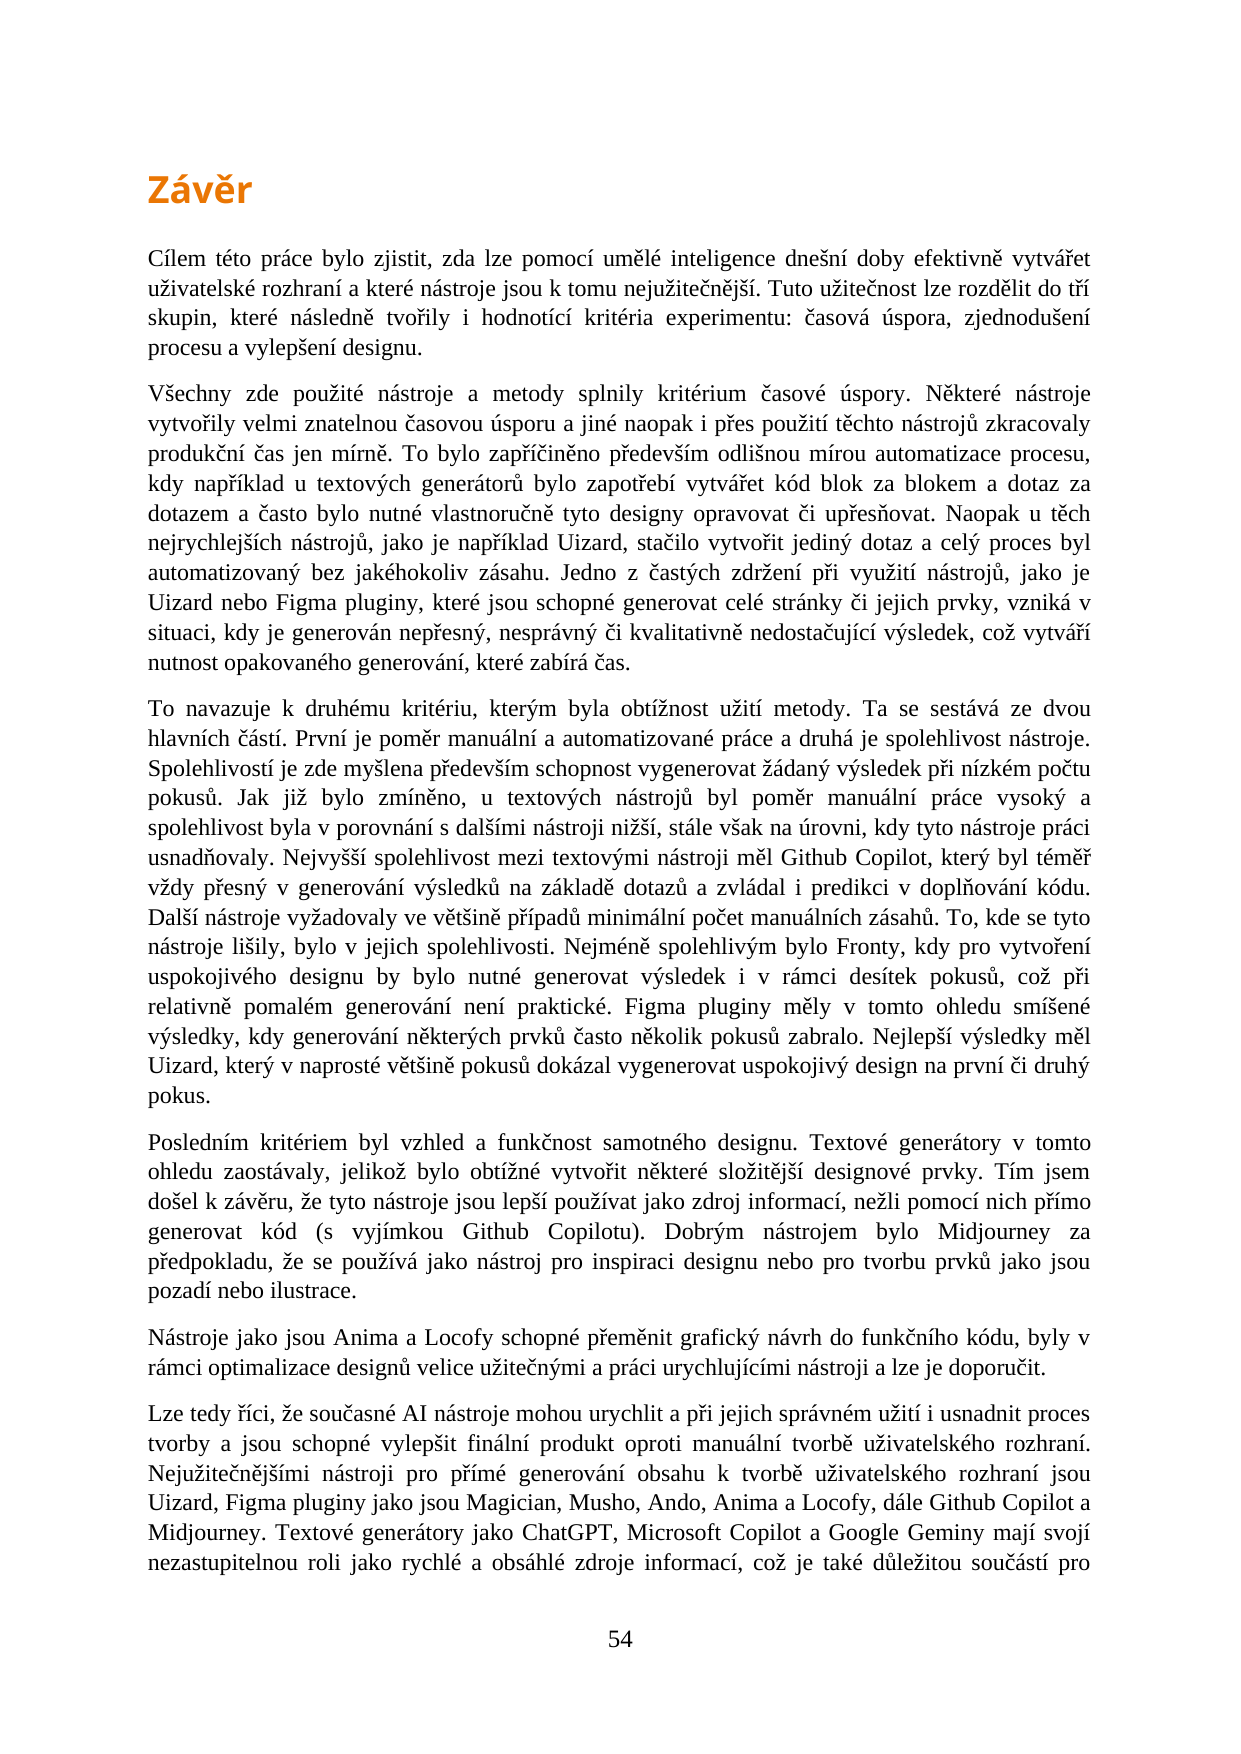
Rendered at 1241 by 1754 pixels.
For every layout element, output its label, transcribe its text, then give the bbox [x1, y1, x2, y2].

text Všechny zde použité nástroje a metody splnily kritérium časové úspory. Některé nástroje vytvořily velmi znatelnou časovou úsporu a jiné naopak i přes použití těchto nástrojů zkracovaly produkční čas jen mírně. To bylo zapříčiněno především odlišnou mírou automatizace procesu, kdy například u textových generátorů bylo zapotřebí vytvářet kód blok za blokem a dotaz za dotazem a často bylo nutné vlastnoručně tyto designy opravovat či upřesňovat. Naopak u těch nejrychlejších nástrojů, jako je například Uizard, stačilo vytvořit jediný dotaz a celý proces byl automatizovaný bez jakéhokoliv zásahu. Jedno z častých zdržení při využití nástrojů, jako je Uizard nebo Figma pluginy, které jsou schopné generovat celé stránky či jejich prvky, vzniká v situaci, kdy je generován nepřesný, nesprávný či kvalitativně nedostačující výsledek, což vytváří nutnost opakovaného generování, které zabírá čas. [148, 379, 1092, 675]
text Posledním kritériem byl vzhled a funkčnost samotného designu. Textové generátory v tomto ohledu zaostávaly, jelikož bylo obtížné vytvořit některé složitější designové prvky. Tím jsem došel k závěru, že tyto nástroje jsou lepší používat jako zdroj informací, nežli pomocí nich přímo generovat kód (s vyjímkou Github Copilotu). Dobrým nástrojem bylo Midjourney za předpokladu, že se používá jako nástroj pro inspiraci designu nebo pro tvorbu prvků jako jsou pozadí nebo ilustrace. [148, 1128, 1092, 1304]
text Cílem této práce bylo zjistit, zda lze pomocí umělé inteligence dnešní doby efektivně vytvářet uživatelské rozhraní a které nástroje jsou k tomu nejužitečnější. Tuto užitečnost lze rozdělit do tří skupin, které následně tvořily i hodnotící kritéria experimentu: časová úspora, zjednodušení procesu a vylepšení designu. [148, 244, 1092, 361]
text Nástroje jako jsou Anima a Locofy schopné přeměnit grafický návrh do funkčního kódu, byly v rámci optimalizace designů velice užitečnými a práci urychlujícími nástroji a lze je doporučit. [148, 1323, 1092, 1380]
text Lze tedy říci, že současné AI nástroje mohou urychlit a při jejich správném užití i usnadnit proces tvorby a jsou schopné vylepšit finální produkt oproti manuální tvorbě uživatelského rozhraní. Nejužitečnějšími nástroji pro přímé generování obsahu k tvorbě uživatelského rozhraní jsou Uizard, Figma pluginy jako jsou Magician, Musho, Ando, Anima a Locofy, dále Github Copilot a Midjourney. Textové generátory jako ChatGPT, Microsoft Copilot a Google Geminy mají svojí nezastupitelnou roli jako rychlé a obsáhlé zdroje informací, což je také důležitou součástí pro [148, 1399, 1092, 1576]
subtitle Závěr [148, 164, 1092, 215]
text To navazuje k druhému kritériu, kterým byla obtížnost užití metody. Ta se sestává ze dvou hlavních částí. První je poměr manuální a automatizované práce a druhá je spolehlivost nástroje. Spolehlivostí je zde myšlena především schopnost vygenerovat žádaný výsledek při nízkém počtu pokusů. Jak již bylo zmíněno, u textových nástrojů byl poměr manuální práce vysoký a spolehlivost byla v porovnání s dalšími nástroji nižší, stále však na úrovni, kdy tyto nástroje práci usnadňovaly. Nejvyšší spolehlivost mezi textovými nástroji měl Github Copilot, který byl téměř vždy přesný v generování výsledků na základě dotazů a zvládal i predikci v doplňování kódu. Další nástroje vyžadovaly ve většině případů minimální počet manuálních zásahů. To, kde se tyto nástroje lišily, bylo v jejich spolehlivosti. Nejméně spolehlivým bylo Fronty, kdy pro vytvoření uspokojivého designu by bylo nutné generovat výsledek i v rámci desítek pokusů, což při relativně pomalém generování není praktické. Figma pluginy měly v tomto ohledu smíšené výsledky, kdy generování některých prvků často několik pokusů zabralo. Nejlepší výsledky měl Uizard, který v naprosté většině pokusů dokázal vygenerovat uspokojivý design na první či druhý pokus. [148, 694, 1092, 1109]
